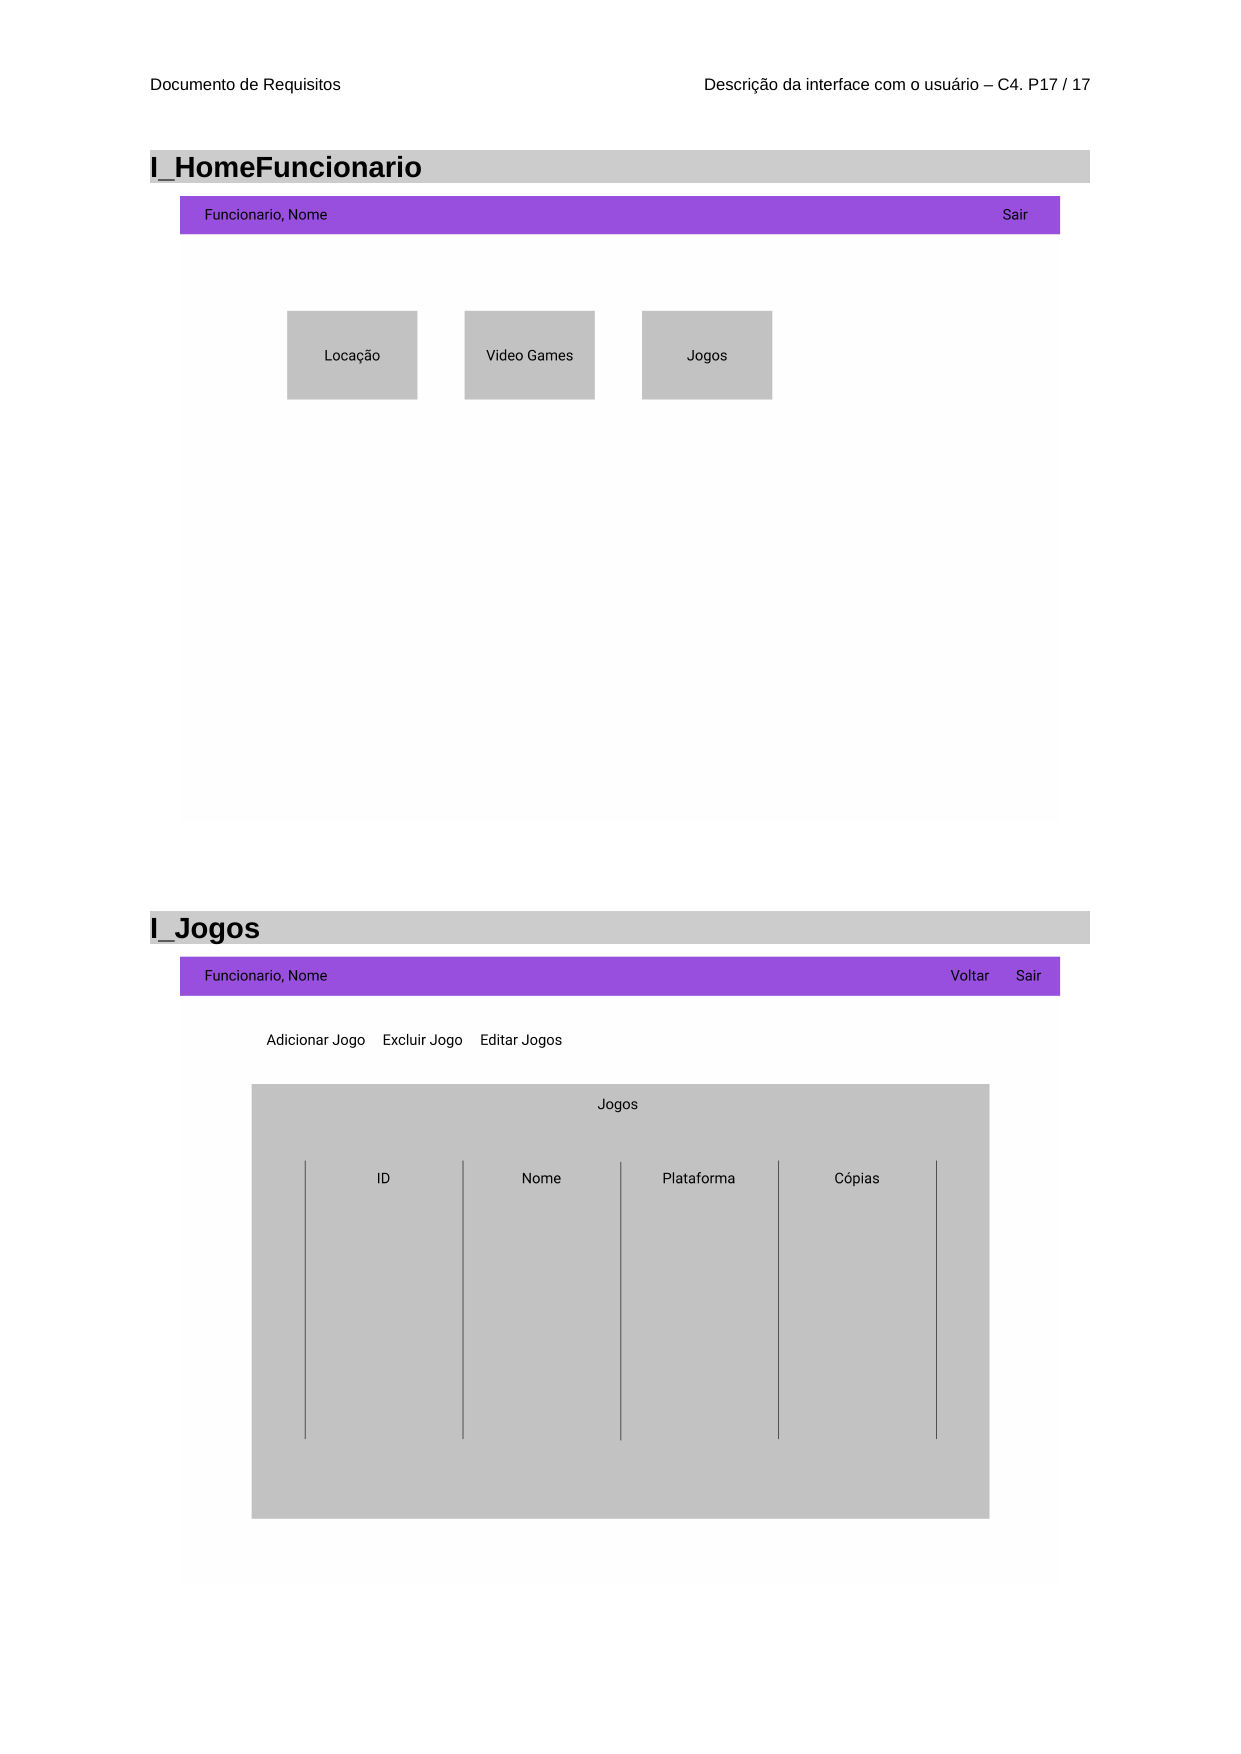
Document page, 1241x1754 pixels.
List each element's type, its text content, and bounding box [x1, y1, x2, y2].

subtitle I_HomeFuncionario [150, 150, 1090, 183]
picture [180, 196, 1060, 822]
subtitle I_Jogos [150, 911, 1090, 944]
picture [180, 956, 1060, 1583]
